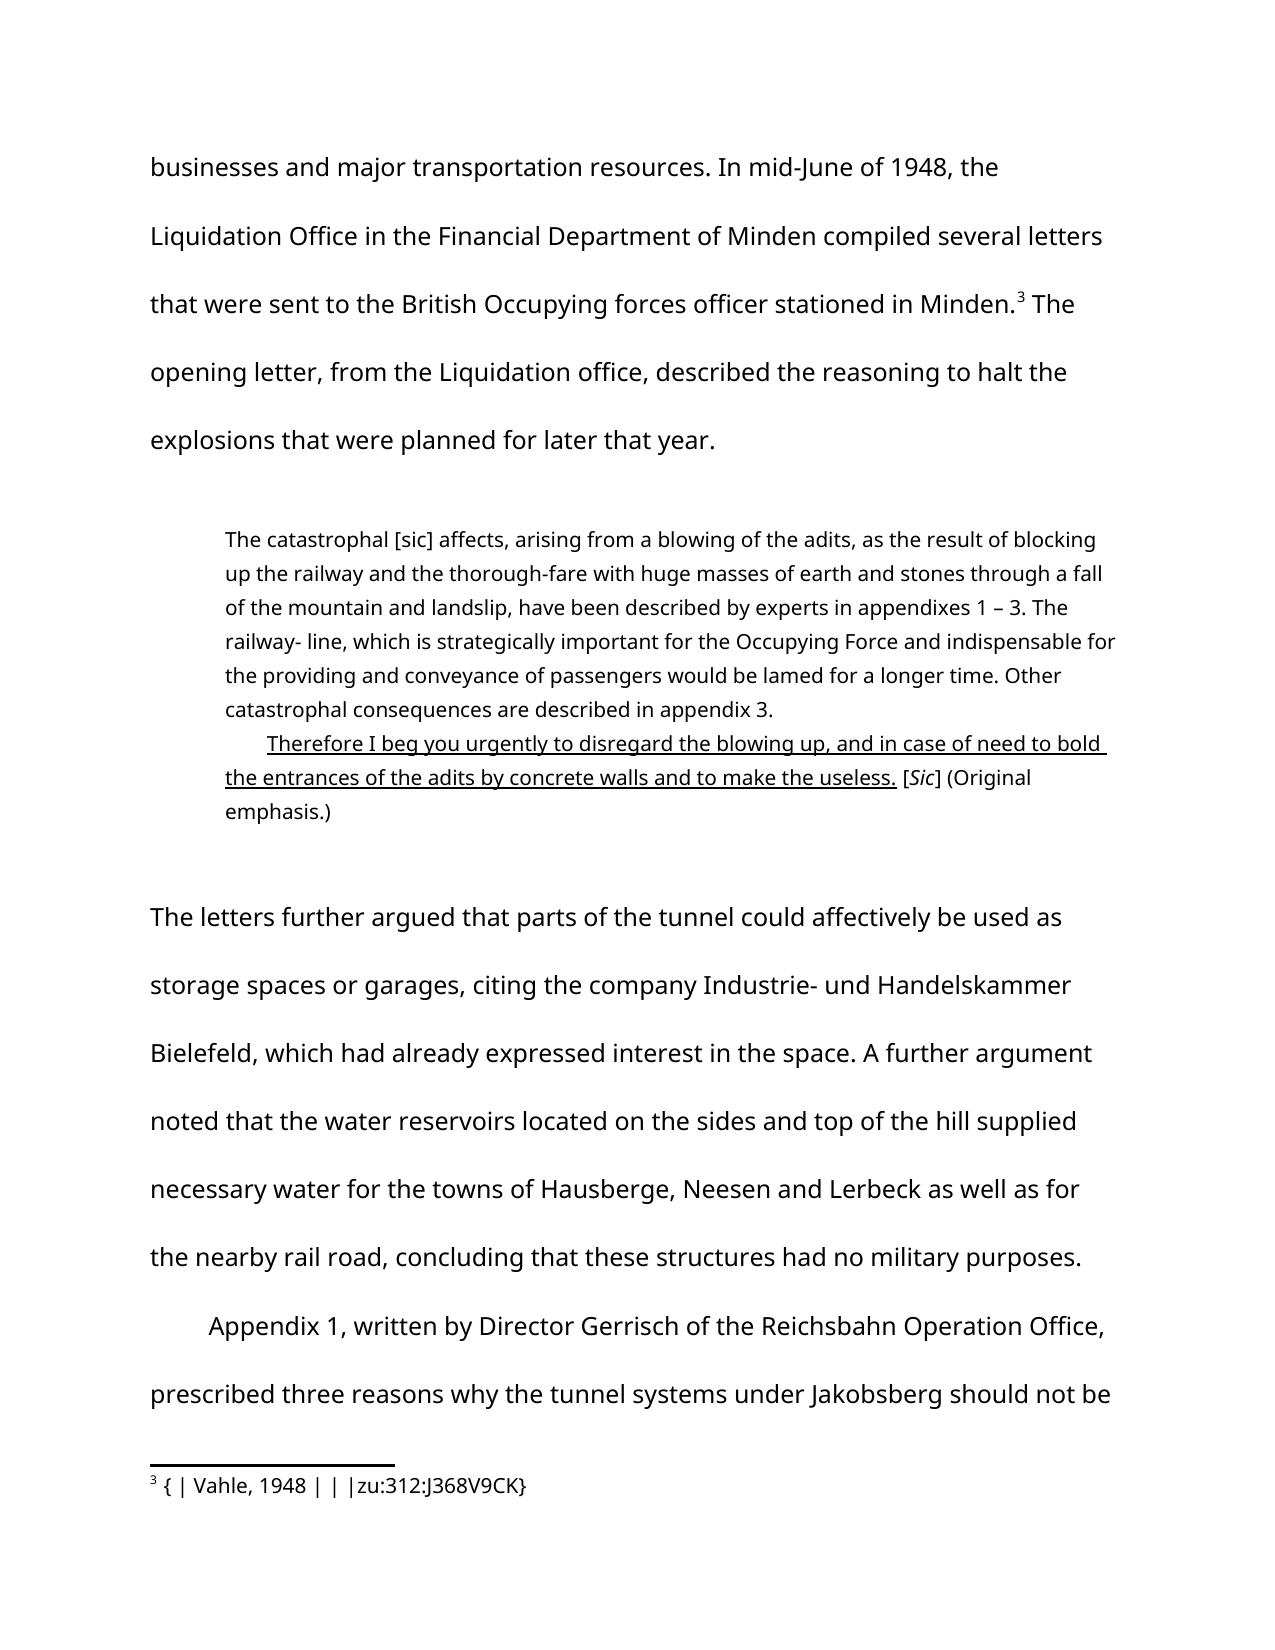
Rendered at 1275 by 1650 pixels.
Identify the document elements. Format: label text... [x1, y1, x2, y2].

text businesses and major transportation resources. In mid-June of 1948, the Liquidation Office in the Financial Department of Minden compiled several letters that were sent to the British Occupying forces officer stationed in Minden. The opening letter, from the Liquidation office, described the reasoning to halt the explosions that were planned for later that year. [150, 150, 1125, 457]
text The catastrophal [sic] affects, arising from a blowing of the adits, as the result of blocking up the railway and the thorough-fare with huge masses of earth and stones through a fall of the mountain and landslip, have been described by experts in appendixes 1 – 3. The railway- line, which is strategically important for the Occupying Force and indispensable for the providing and conveyance of passengers would be lamed for a longer time. Other catastrophal consequences are described in appendix 3. [225, 525, 1125, 723]
text Therefore I beg you urgently to disregard the blowing up, and in case of need to bold the entrances of the adits by concrete walls and to make the useless. [Sic] (Original emphasis.) [225, 729, 1125, 826]
text The letters further argued that parts of the tunnel could affectively be used as storage spaces or garages, citing the company Industrie- und Handelskammer Bielefeld, which had already expressed interest in the space. A further argument noted that the water reservoirs located on the sides and top of the hill supplied necessary water for the towns of Hausberge, Neesen and Lerbeck as well as for the nearby rail road, concluding that these structures had no military purposes. [150, 899, 1125, 1274]
text Appendix 1, written by Director Gerrisch of the Reichsbahn Operation Office, prescribed three reasons why the tunnel systems under Jakobsberg should not be [150, 1308, 1125, 1410]
text { | Vahle, 1948 | | |zu:312:J368V9CK} [150, 1472, 1125, 1500]
